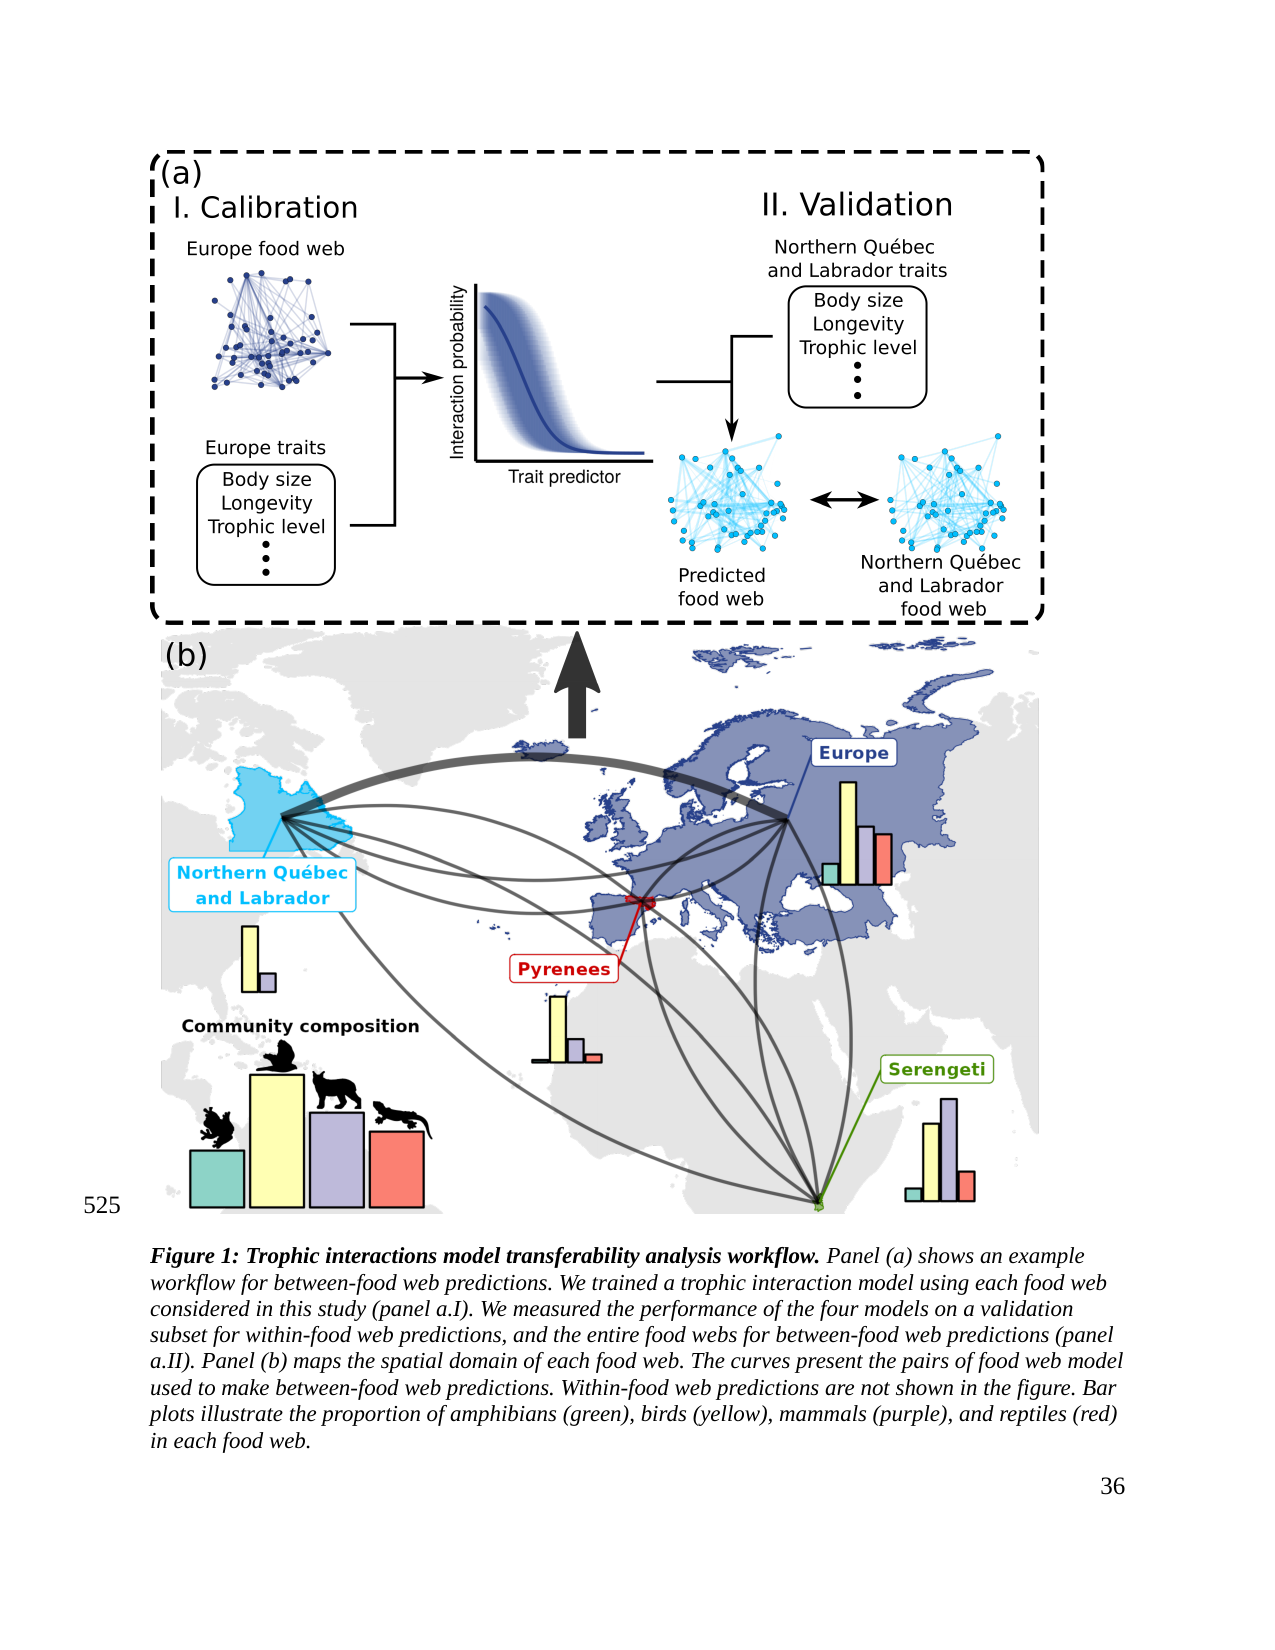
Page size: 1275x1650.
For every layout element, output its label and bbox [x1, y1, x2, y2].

picture [150, 150, 1045, 1214]
